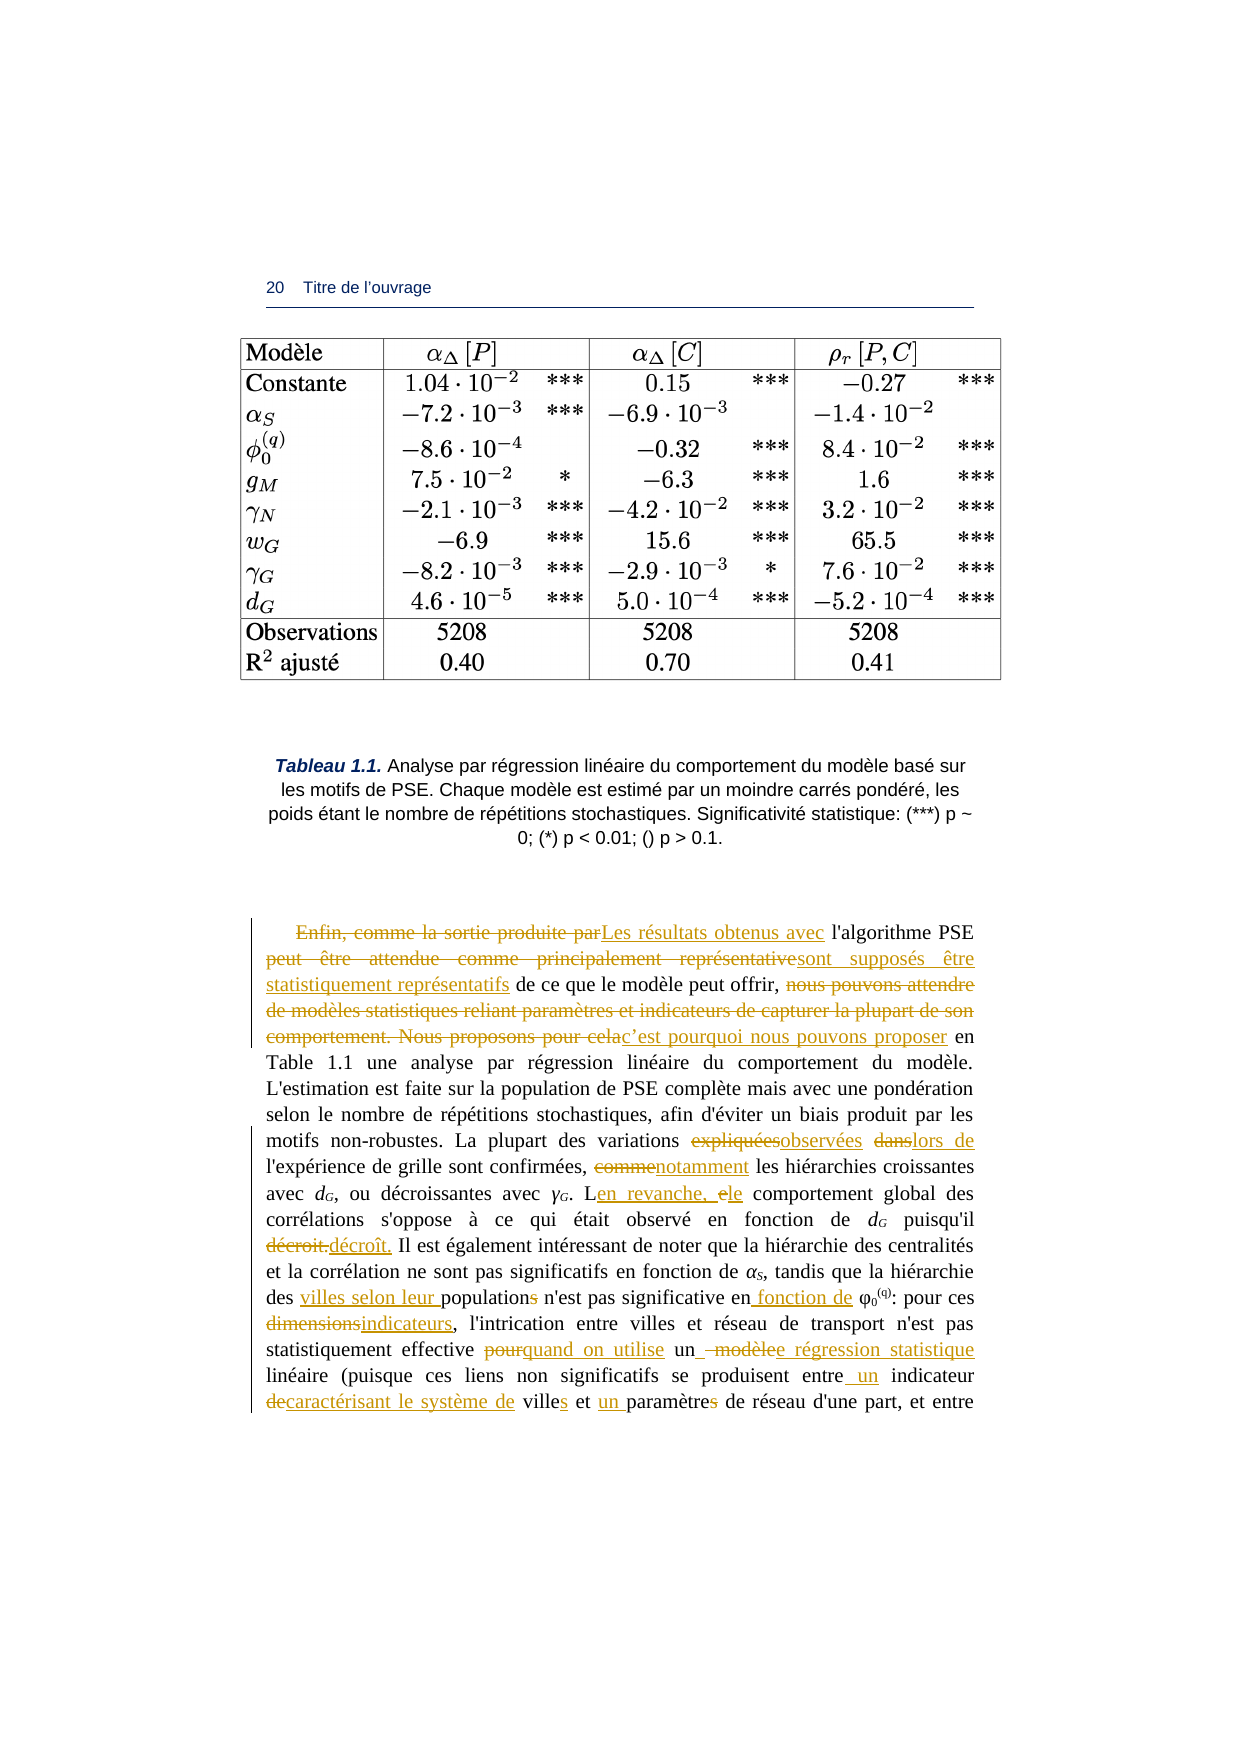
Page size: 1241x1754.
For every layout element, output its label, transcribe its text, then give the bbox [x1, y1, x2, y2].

text Les résultats obtenus avec l'algorithme PSE sont supposés être statistiquement représentatifs de ce que le modèle peut offrir, c’est pourquoi nous pouvons proposer en Table 1.1 une analyse par régression linéaire du comportement du modèle. L'estimation est faite sur la population de PSE complète mais avec une pondération selon le nombre de répétitions stochastiques, afin d'éviter un biais produit par les motifs non-robustes. La plupart des variations observées lors de l'expérience de grille sont confirmées, notamment les hiérarchies croissantes avec dG, ou décroissantes avec γG. Len revanche, le comportement global des corrélations s'oppose à ce qui était observé en fonction de dG puisqu'il décroît. Il est également intéressant de noter que la hiérarchie des centralités et la corrélation ne sont pas significatifs en fonction de αS, tandis que la hiérarchie des villes selon leur population n'est pas significative en fonction de φ0(q): pour ces indicateurs, l'intrication entre villes et réseau de transport n'est pas statistiquement effective quand on utilise un e régression statistique linéaire (puisque ces liens non significatifs se produisent entre un indicateur caractérisant le système de villes et un paramètre de réseau d'une part, et entre indicateur caractérisant le réseau et un paramètre du système de villes d'autre part). [266, 918, 974, 1011]
picture [238, 336, 1002, 683]
text Les résultats obtenus avec l'algorithme PSE sont supposés être statistiquement représentatifs de ce que le modèle peut offrir, c’est pourquoi nous pouvons proposer en Table 1.1 une analyse par régression linéaire du comportement du modèle. L'estimation est faite sur la population de PSE complète mais avec une pondération selon le nombre de répétitions stochastiques, afin d'éviter un biais produit par les motifs non-robustes. La plupart des variations observées lors de l'expérience de grille sont confirmées, notamment les hiérarchies croissantes avec dG, ou décroissantes avec γG. Len revanche, le comportement global des corrélations s'oppose à ce qui était observé en fonction de dG puisqu'il décroît. Il est également intéressant de noter que la hiérarchie des centralités et la corrélation ne sont pas significatifs en fonction de αS, tandis que la hiérarchie des villes selon leur population n'est pas significative en fonction de φ0(q): pour ces indicateurs, l'intrication entre villes et réseau de transport n'est pas statistiquement effective quand on utilise un e régression statistique linéaire (puisque ces liens non significatifs se produisent entre un indicateur caractérisant le système de villes et un paramètre de réseau d'une part, et entre indicateur caractérisant le réseau et un paramètre du système de villes d'autre part). [266, 1012, 974, 1413]
text Tableau 1.1. Analyse par régression linéaire du comportement du modèle basé sur les motifs de PSE. Chaque modèle est estimé par un moindre carrés pondéré, les poids étant le nombre de répétitions stochastiques. Significativité statistique: (***) p ~ 0; (*) p < 0.01; () p > 0.1. [266, 752, 974, 872]
